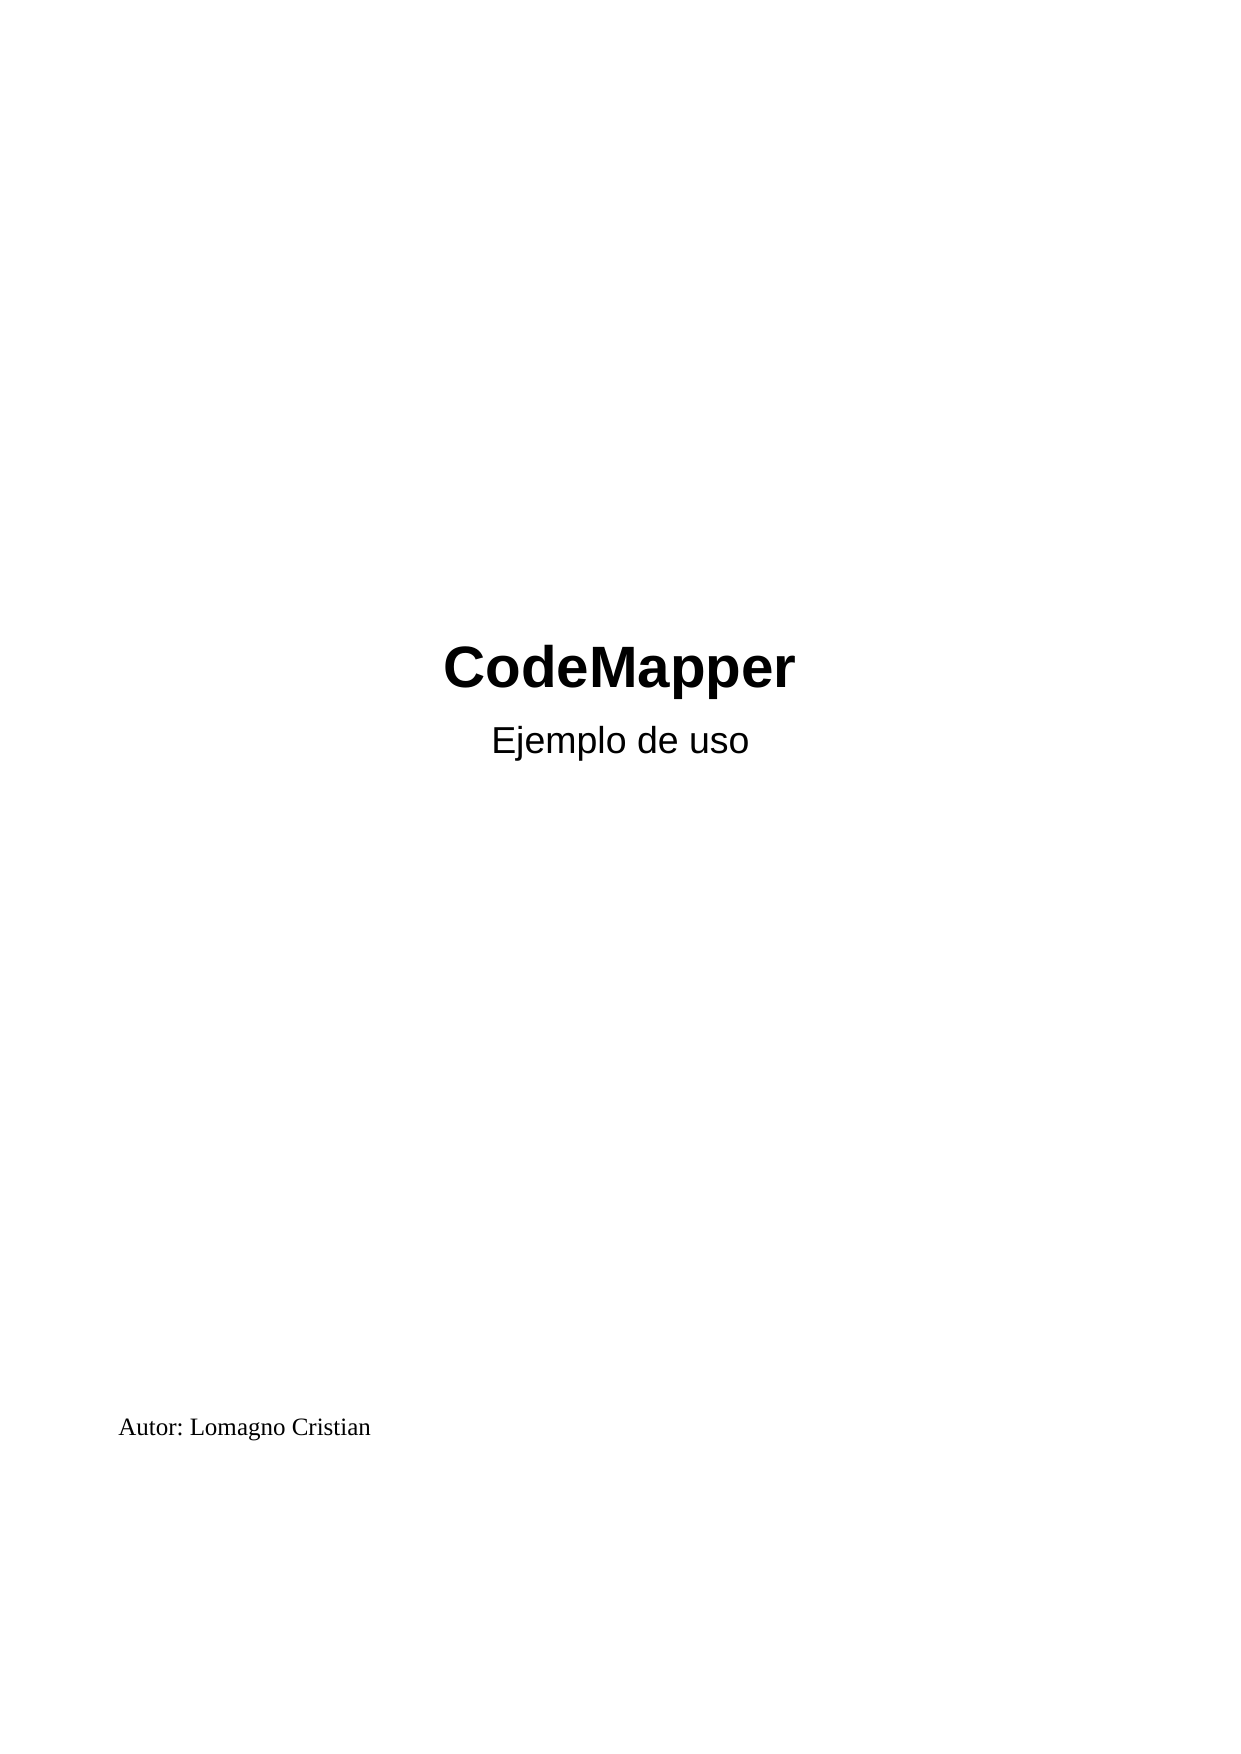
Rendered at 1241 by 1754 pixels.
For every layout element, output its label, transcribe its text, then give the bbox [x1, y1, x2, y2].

text Autor: Lomagno Cristian [118, 1412, 1122, 1441]
subtitle Ejemplo de uso [118, 718, 1122, 762]
title CodeMapper [118, 633, 1122, 700]
